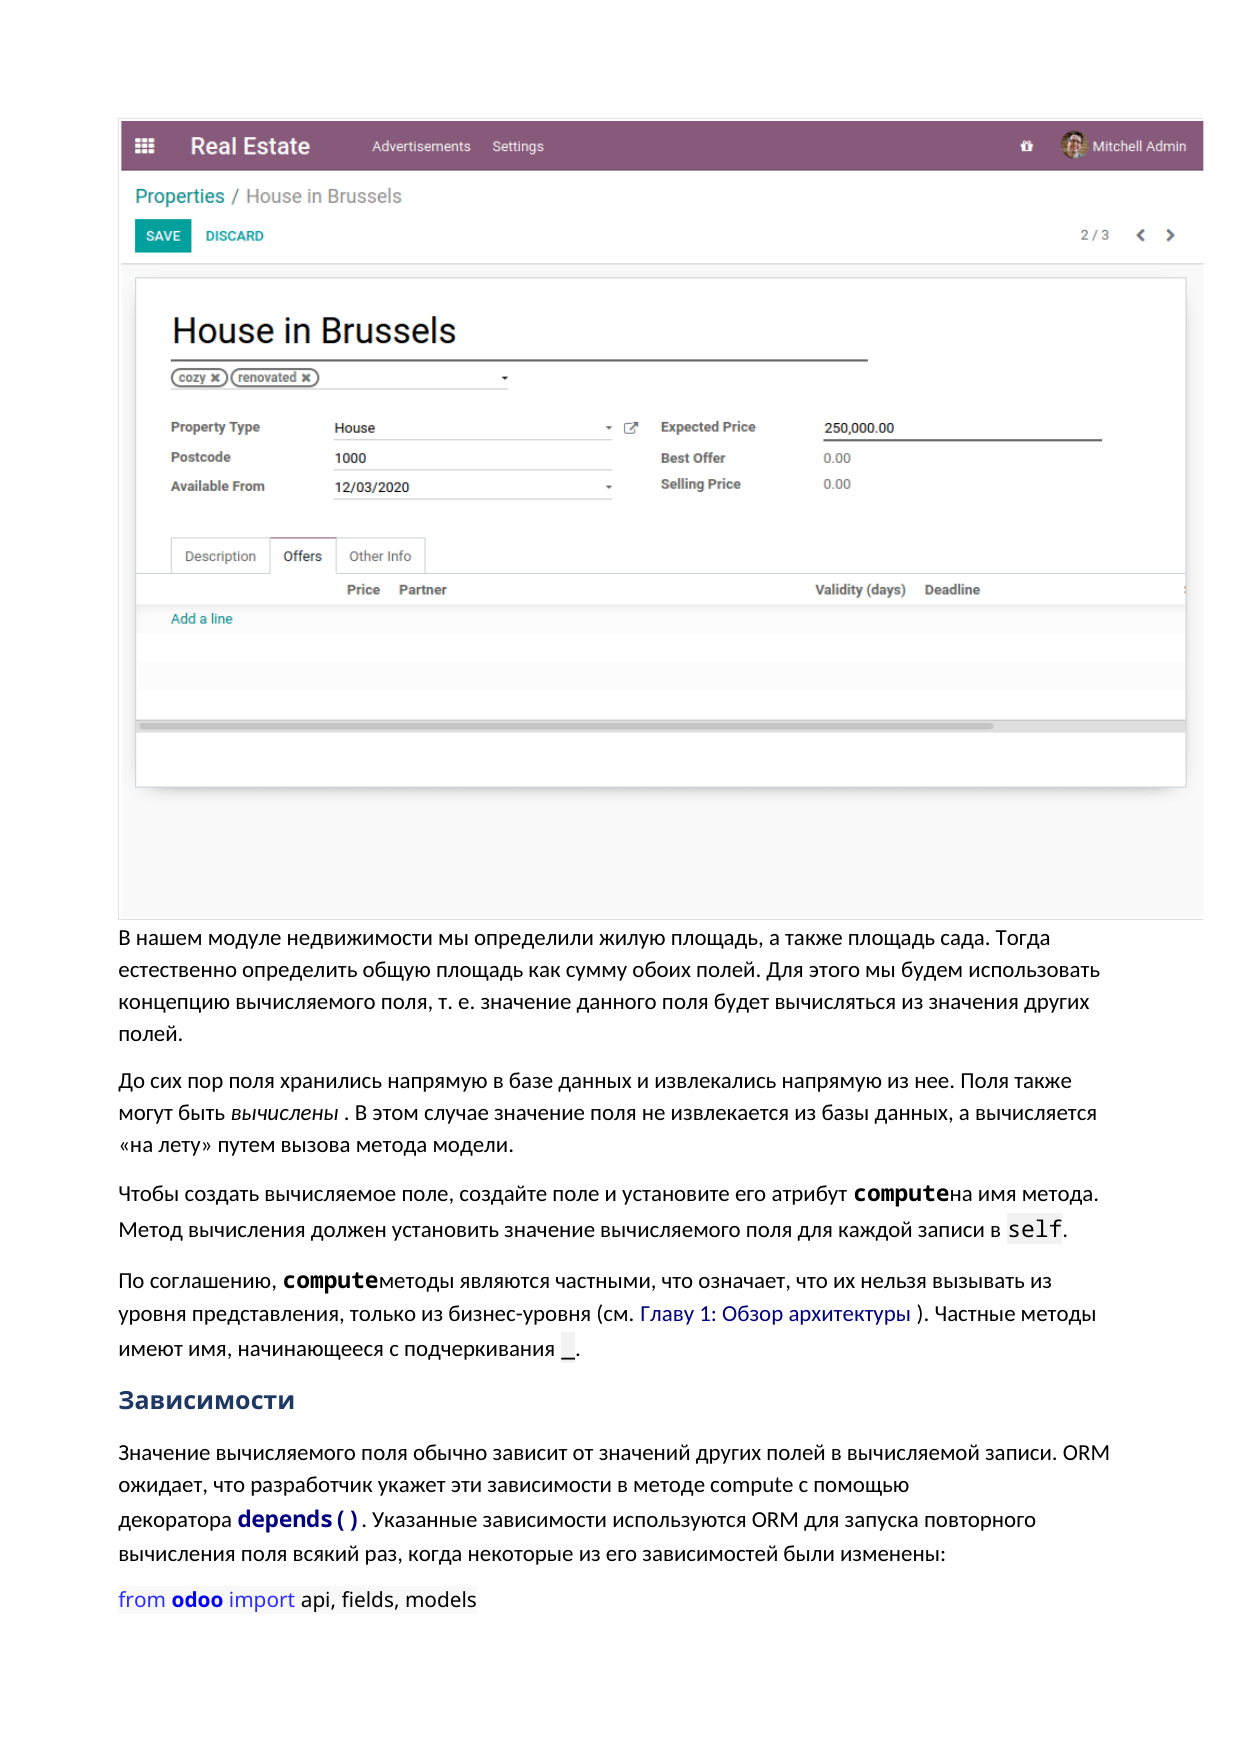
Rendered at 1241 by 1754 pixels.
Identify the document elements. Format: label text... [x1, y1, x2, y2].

text Чтобы создать вычисляемое поле, создайте поле и установите его атрибут computeна имя метода. Метод вычисления должен установить значение вычисляемого поля для каждой записи в self. [118, 1177, 1122, 1244]
text from odoo import api, fields, models [118, 1586, 1122, 1614]
picture [121, 121, 1204, 916]
text [119, 119, 1203, 919]
subtitle Зависимости [118, 1382, 1122, 1417]
text В нашем модуле недвижимости мы определили жилую площадь, а также площадь сада. Тогда естественно определить общую площадь как сумму обоих полей. Для этого мы будем использовать концепцию вычисляемого поля, т. е. значение данного поля будет вычисляться из значения других полей. [118, 920, 1122, 1047]
text По соглашению, computeметоды являются частными, что означает, что их нельзя вызывать из уровня представления, только из бизнес-уровня (см. Главу 1: Обзор архитектуры ). Частные методы имеют имя, начинающееся с подчеркивания _. [118, 1264, 1122, 1363]
text Значение вычисляемого поля обычно зависит от значений других полей в вычисляемой записи. ORM ожидает, что разработчик укажет эти зависимости в методе compute с помощью декоратора depends(). Указанные зависимости используются ORM для запуска повторного вычисления поля всякий раз, когда некоторые из его зависимостей были изменены: [118, 1438, 1122, 1567]
text До сих пор поля хранились напрямую в базе данных и извлекались напрямую из нее. Поля также могут быть вычислены . В этом случае значение поля не извлекается из базы данных, а вычисляется «на лету» путем вызова метода модели. [118, 1066, 1122, 1159]
